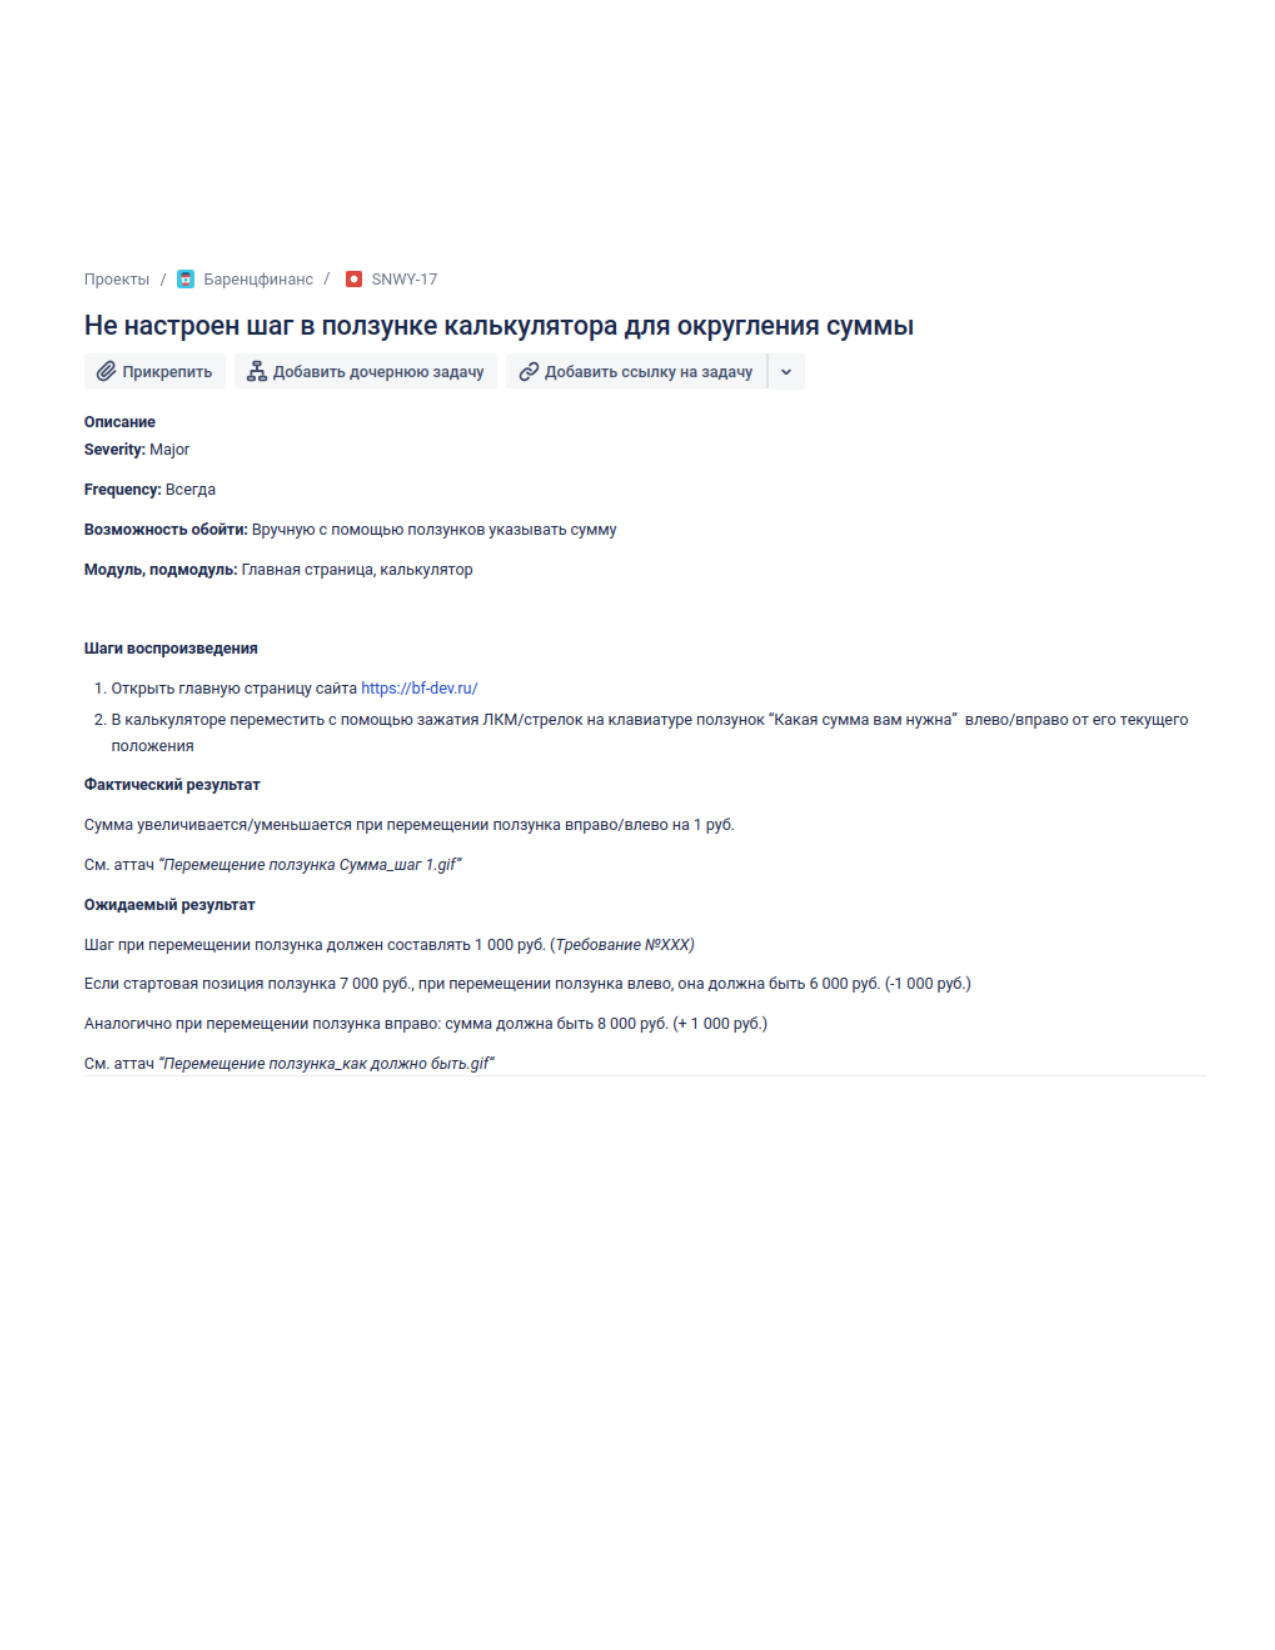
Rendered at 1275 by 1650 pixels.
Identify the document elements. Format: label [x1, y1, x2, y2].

picture [67, 261, 1208, 1079]
